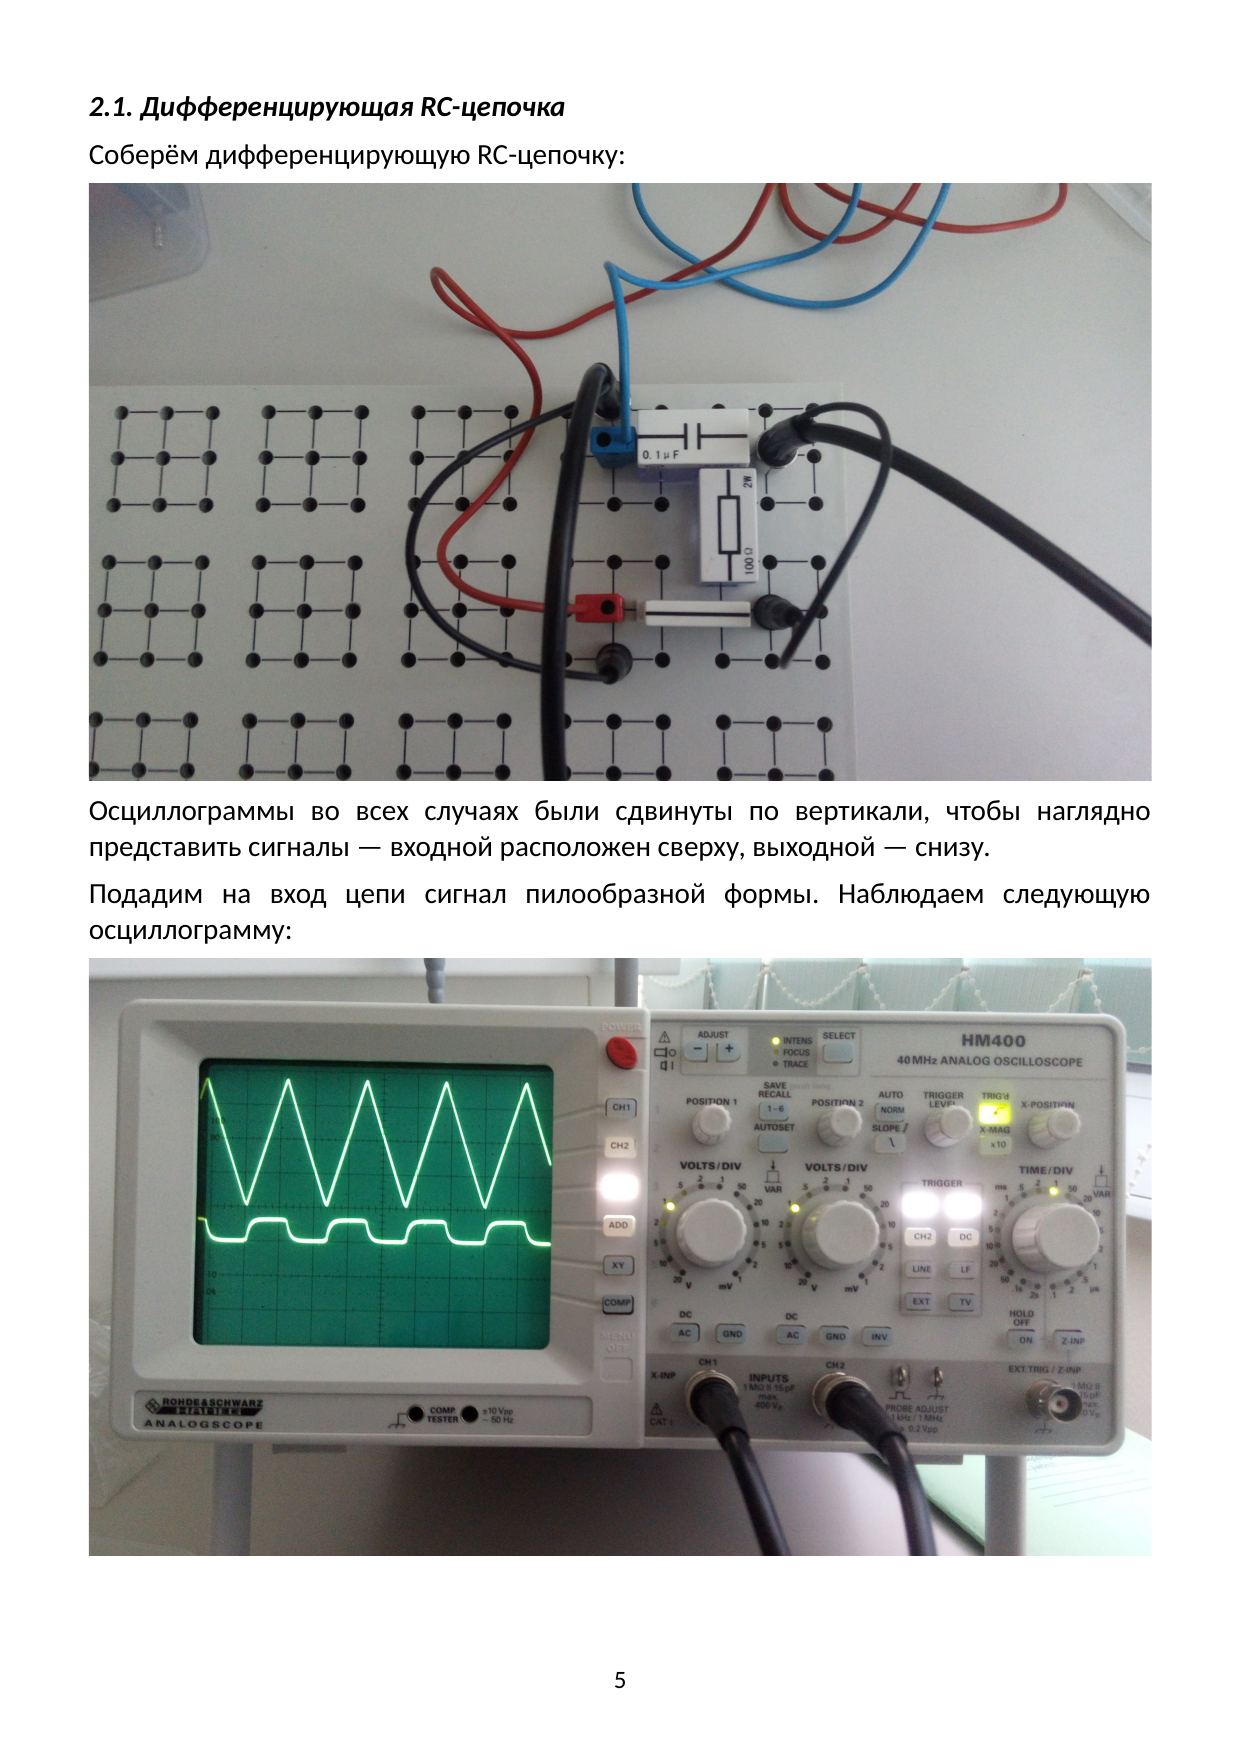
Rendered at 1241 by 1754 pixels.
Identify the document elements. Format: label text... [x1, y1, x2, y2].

text Соберём дифференцирующую RC-цепочку: [88, 136, 1152, 172]
subtitle 2.1. Дифференцирующая RC-цепочка [88, 88, 1152, 124]
text Подадим на вход цепи сигнал пилообразной формы. Наблюдаем следующую осциллограмму: [88, 875, 1152, 946]
text Осциллограммы во всех случаях были сдвинуты по вертикали, чтобы наглядно представить сигналы — входной расположен сверху, выходной — снизу. [88, 792, 1152, 863]
picture [88, 958, 1152, 1556]
picture [88, 183, 1152, 781]
